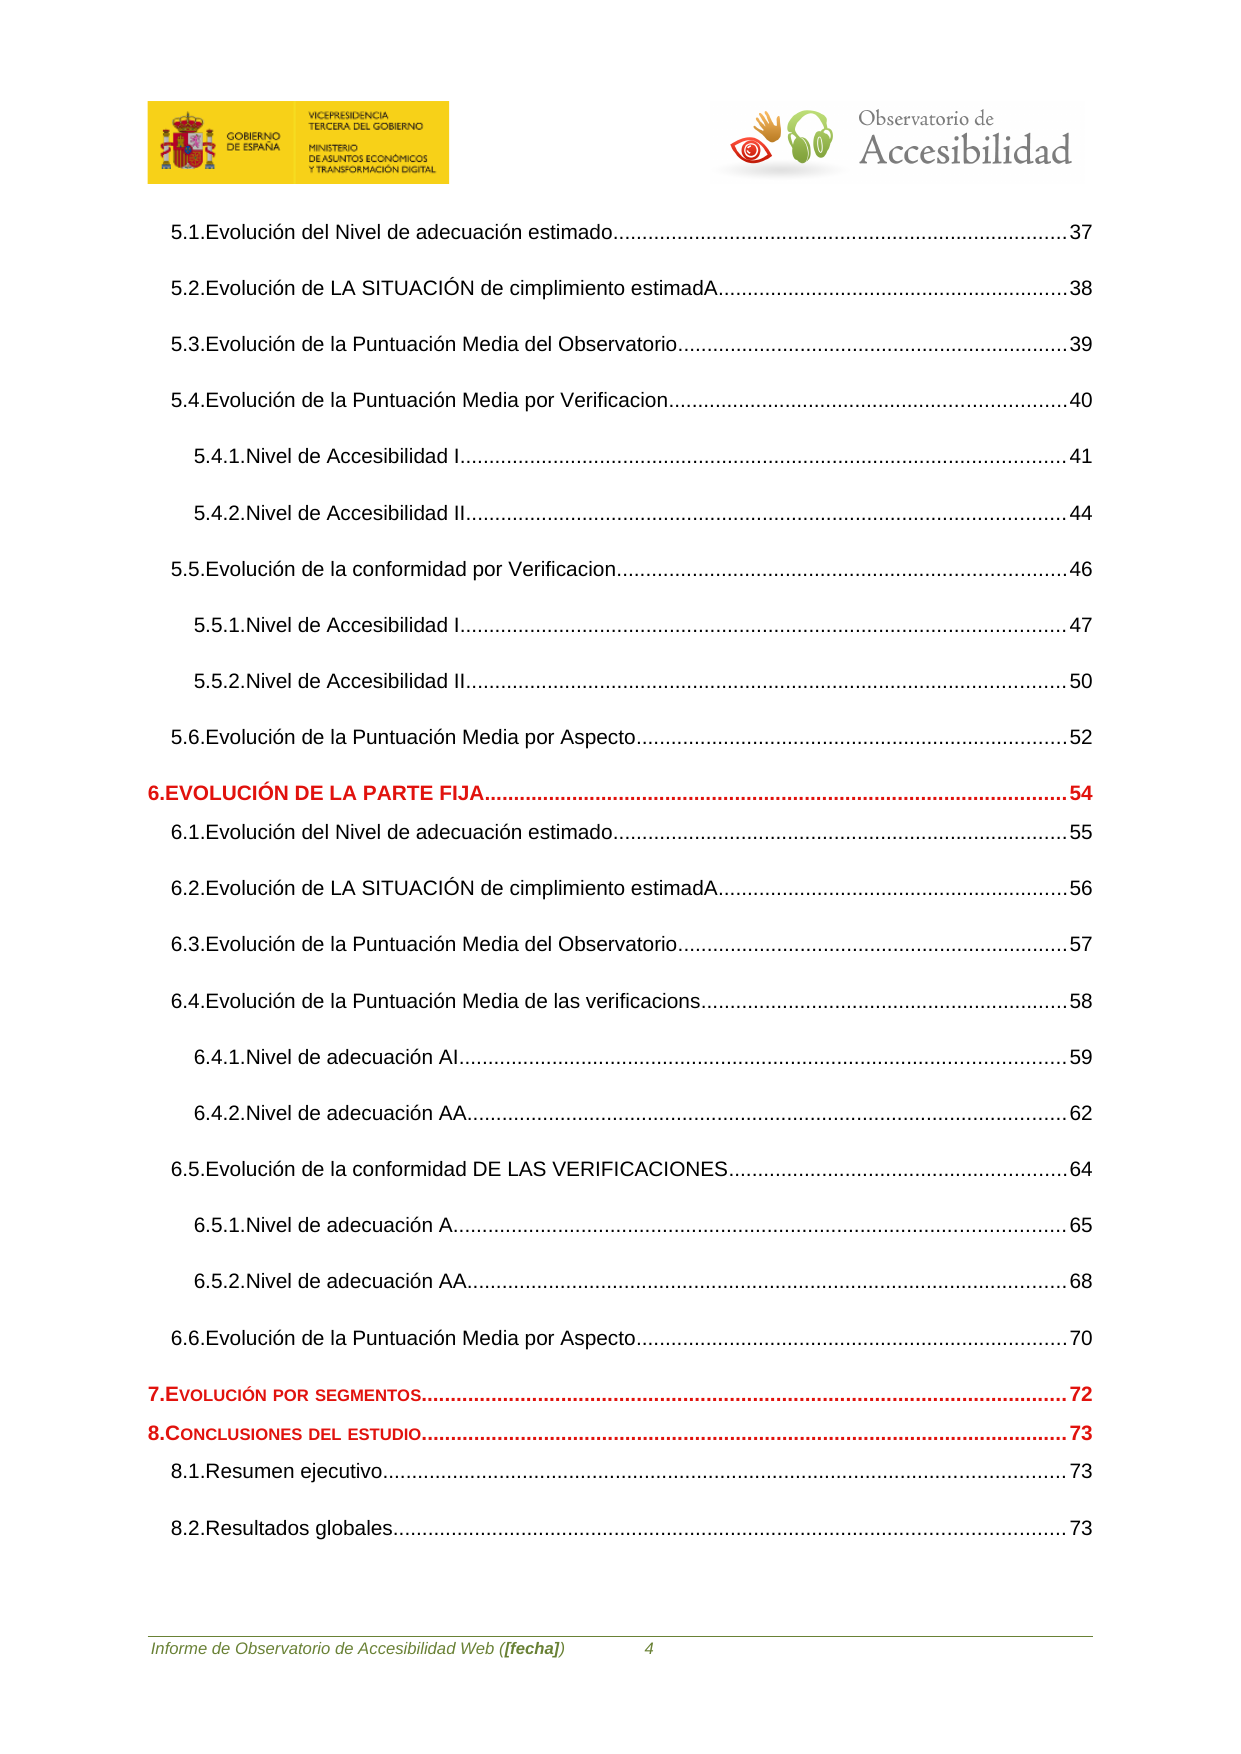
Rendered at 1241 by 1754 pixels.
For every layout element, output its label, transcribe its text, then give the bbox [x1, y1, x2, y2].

text 5.1.Evolución del Nivel de adecuación estimado 37 [171, 220, 1092, 244]
text 8.Conclusiones del estudio 73 [148, 1420, 1092, 1444]
text 7.Evolución por segmentos 72 [148, 1381, 1092, 1405]
text 6.3.Evolución de la Puntuación Media del Observatorio 57 [171, 932, 1092, 956]
picture [147, 101, 450, 184]
text 5.4.1.Nivel de Accesibilidad I 41 [193, 444, 1092, 468]
text 6.1.Evolución del Nivel de adecuación estimado 55 [171, 820, 1092, 844]
picture [710, 101, 1086, 184]
text 6.5.Evolución de la conformidad DE LAS VERIFICACIONES 64 [171, 1157, 1092, 1181]
text 5.2.Evolución de LA SITUACIÓN de cimplimiento estimadA 38 [171, 276, 1092, 300]
text 6.5.2.Nivel de adecuación AA 68 [193, 1269, 1092, 1293]
text 8.1.Resumen ejecutivo 73 [171, 1459, 1092, 1483]
text 5.4.Evolución de la Puntuación Media por Verificacion 40 [171, 388, 1092, 412]
text 5.3.Evolución de la Puntuación Media del Observatorio 39 [171, 332, 1092, 356]
text 8.2.Resultados globales 73 [171, 1515, 1092, 1539]
text 5.6.Evolución de la Puntuación Media por Aspecto 52 [171, 725, 1092, 749]
text 6.4.Evolución de la Puntuación Media de las verificacions 58 [171, 988, 1092, 1012]
text 5.5.1.Nivel de Accesibilidad I 47 [193, 613, 1092, 637]
text 5.4.2.Nivel de Accesibilidad II 44 [193, 500, 1092, 524]
text 5.5.2.Nivel de Accesibilidad II 50 [193, 669, 1092, 693]
text 6.2.Evolución de LA SITUACIÓN de cimplimiento estimadA 56 [171, 876, 1092, 900]
text 6.6.Evolución de la Puntuación Media por Aspecto 70 [171, 1325, 1092, 1349]
text 6.4.2.Nivel de adecuación AA 62 [193, 1101, 1092, 1125]
text 6.EVOLUCIÓN DE LA PARTE FIJA 54 [148, 781, 1092, 805]
text 5.5.Evolución de la conformidad por Verificacion 46 [171, 557, 1092, 581]
text 6.4.1.Nivel de adecuación AI 59 [193, 1044, 1092, 1068]
text 6.5.1.Nivel de adecuación A 65 [193, 1213, 1092, 1237]
